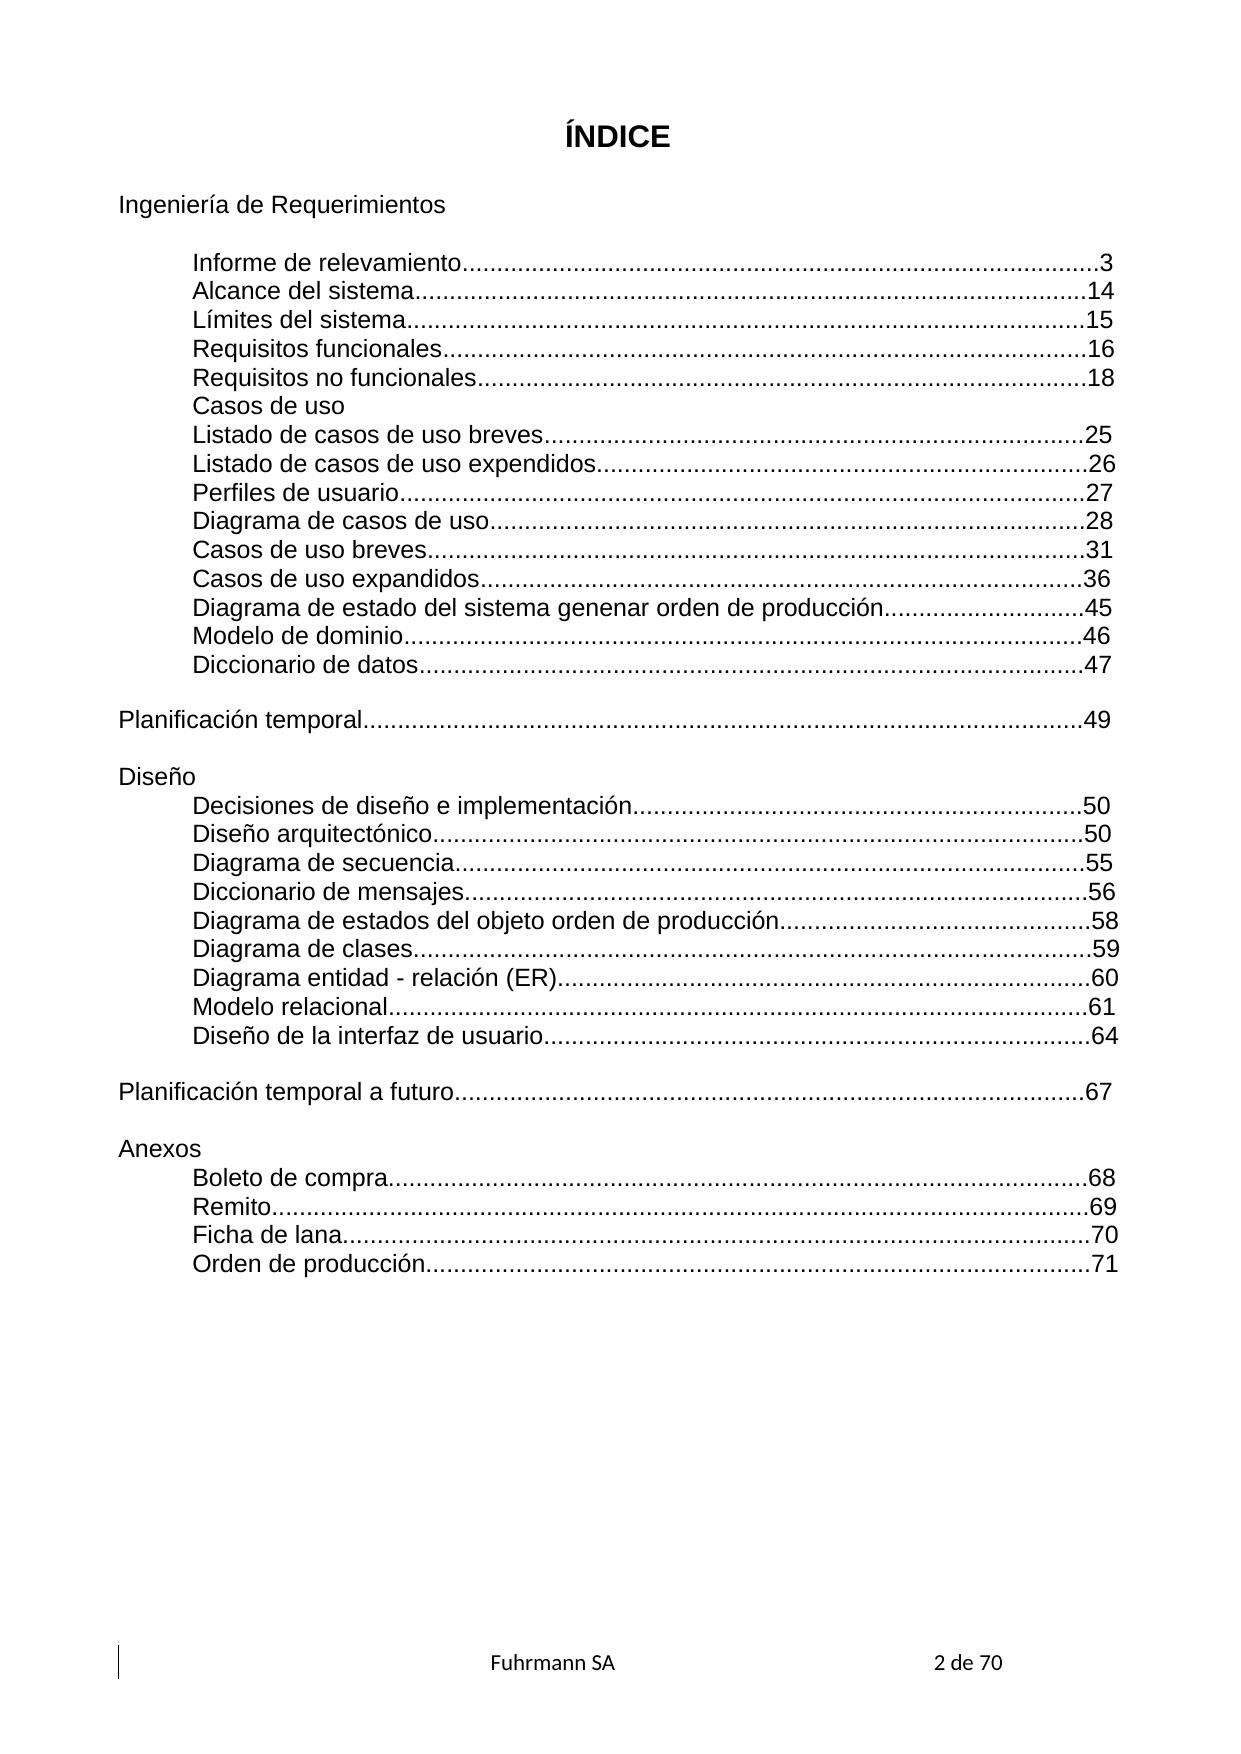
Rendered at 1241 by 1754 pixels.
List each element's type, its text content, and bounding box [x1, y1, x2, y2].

text Diagrama de estados del objeto orden de producción.............................................58 [118, 906, 1122, 934]
text Listado de casos de uso breves..............................................................................25 [118, 420, 1122, 449]
text Diseño de la interfaz de usuario...............................................................................64 [118, 1021, 1122, 1049]
text Diagrama de clases..................................................................................................59 [118, 934, 1122, 963]
text Diseño [118, 762, 1122, 791]
text Diagrama de casos de uso......................................................................................28 [118, 506, 1122, 535]
text Requisitos funcionales.............................................................................................16 [118, 334, 1122, 362]
text Diagrama de secuencia...........................................................................................55 [118, 848, 1122, 877]
text Diagrama entidad - relación (ER).............................................................................60 [118, 963, 1122, 992]
text Diseño arquitectónico..............................................................................................50 [118, 819, 1122, 848]
text Boleto de compra.....................................................................................................68 [118, 1163, 1122, 1192]
text Anexos [118, 1134, 1122, 1163]
text Ficha de lana............................................................................................................70 [118, 1220, 1122, 1249]
text Remito......................................................................................................................69 [118, 1192, 1122, 1220]
text Decisiones de diseño e implementación.................................................................50 [118, 791, 1122, 819]
text Orden de producción................................................................................................71 [118, 1249, 1122, 1278]
text Ingeniería de Requerimientos [118, 190, 1122, 219]
text Diccionario de mensajes..........................................................................................56 [118, 877, 1122, 906]
text Planificación temporal a futuro...........................................................................................67 [118, 1077, 1122, 1106]
text Casos de uso [118, 391, 1122, 420]
text Perfiles de usuario...................................................................................................27 [118, 477, 1122, 506]
text Casos de uso expandidos.......................................................................................36 [118, 564, 1122, 592]
text Planificación temporal........................................................................................................49 [118, 705, 1122, 734]
text Modelo de dominio..................................................................................................46 [118, 621, 1122, 650]
text Requisitos no funcionales........................................................................................18 [118, 362, 1122, 391]
text Modelo relacional.....................................................................................................61 [118, 992, 1122, 1021]
text Informe de relevamiento............................................................................................3 [118, 247, 1122, 276]
text ÍNDICE [118, 118, 1117, 154]
text Diccionario de datos................................................................................................47 [118, 650, 1122, 679]
text Listado de casos de uso expendidos.......................................................................26 [118, 449, 1122, 477]
text Alcance del sistema.................................................................................................14 [118, 276, 1122, 305]
text Casos de uso breves...............................................................................................31 [118, 535, 1122, 564]
text Límites del sistema..................................................................................................15 [118, 305, 1122, 334]
text Diagrama de estado del sistema genenar orden de producción.............................45 [118, 592, 1122, 621]
